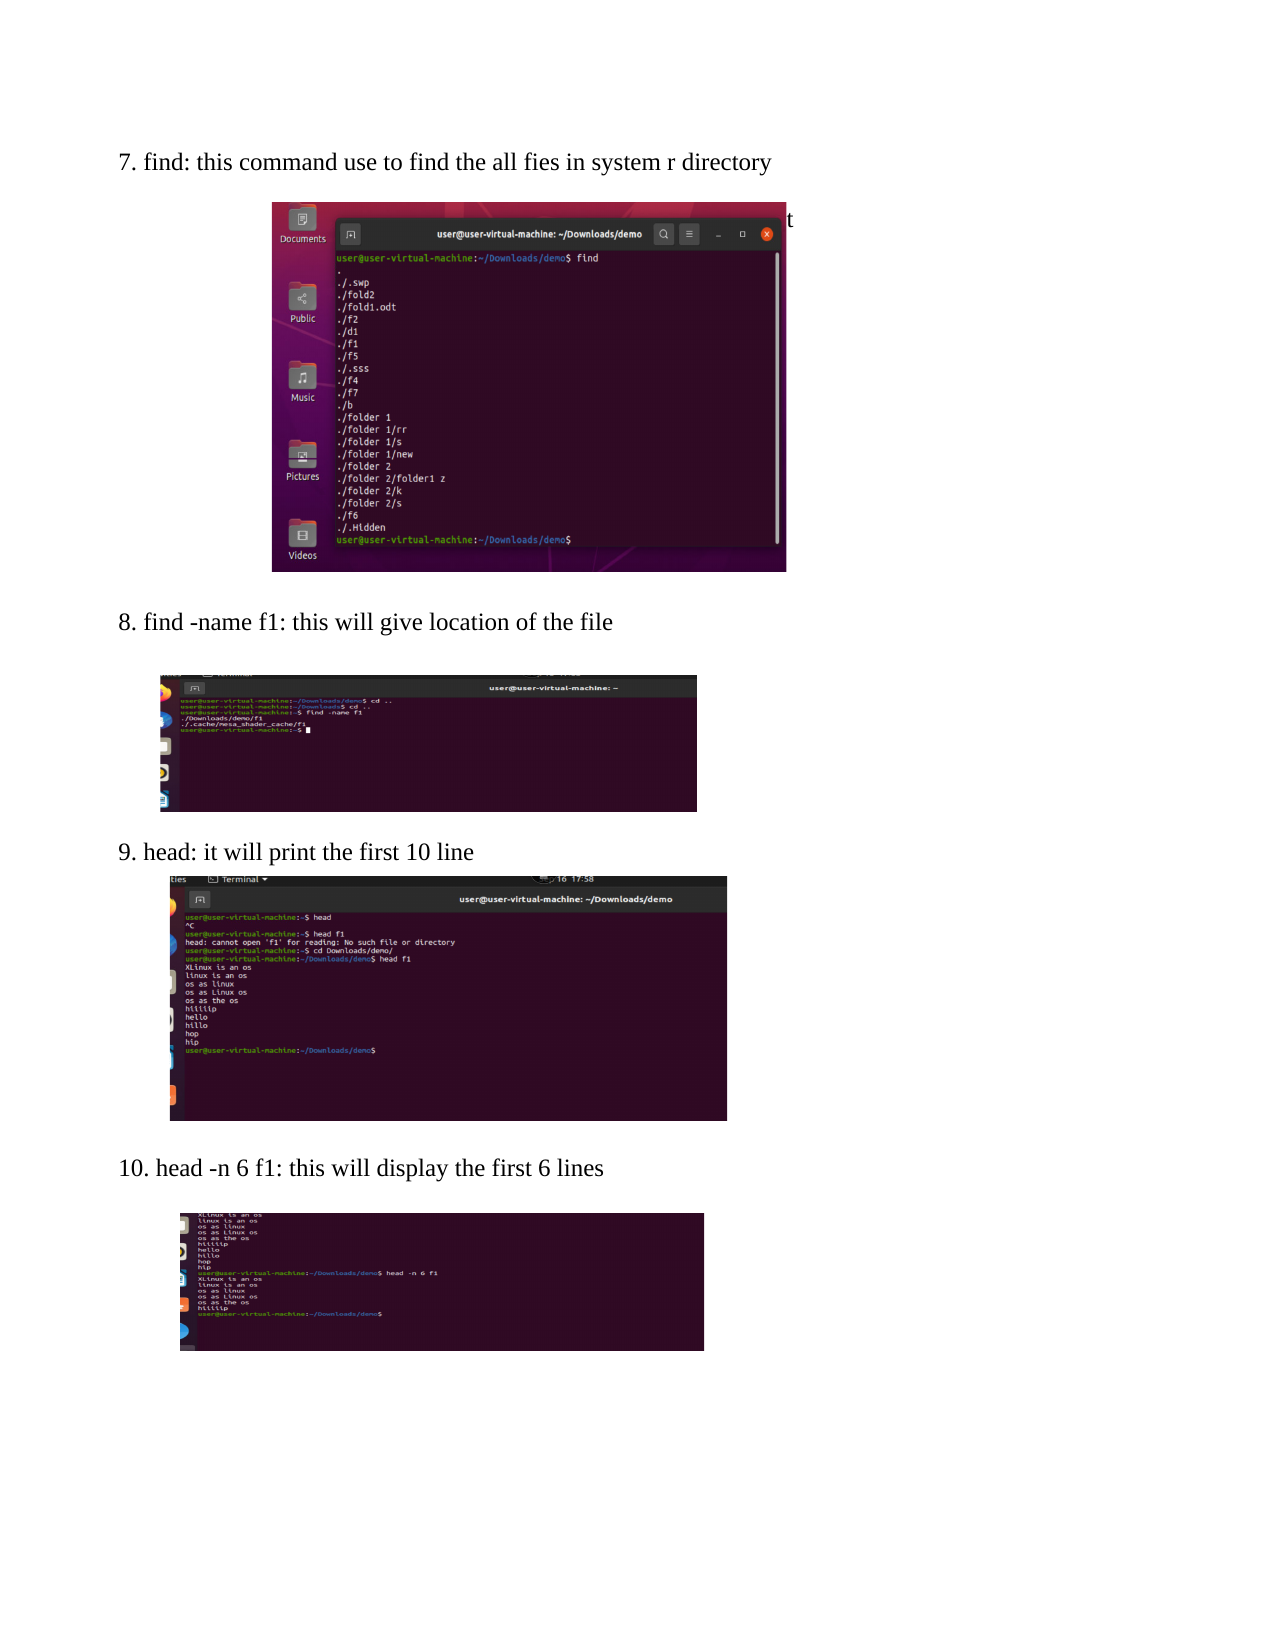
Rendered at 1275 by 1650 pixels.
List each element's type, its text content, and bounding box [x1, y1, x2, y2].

picture [160, 675, 467, 812]
picture [180, 1213, 464, 1351]
text t [787, 204, 1157, 233]
text 8. find -name f1: this will give location of the file [118, 607, 1157, 636]
picture [271, 202, 787, 572]
text 9. head: it will print the first 10 line [118, 837, 1157, 866]
text 10. head -n 6 f1: this will display the first 6 lines [118, 1153, 1157, 1182]
text [118, 204, 271, 233]
picture [169, 876, 660, 1121]
text 7. find: this command use to find the all fies in system r directory [118, 147, 1157, 176]
